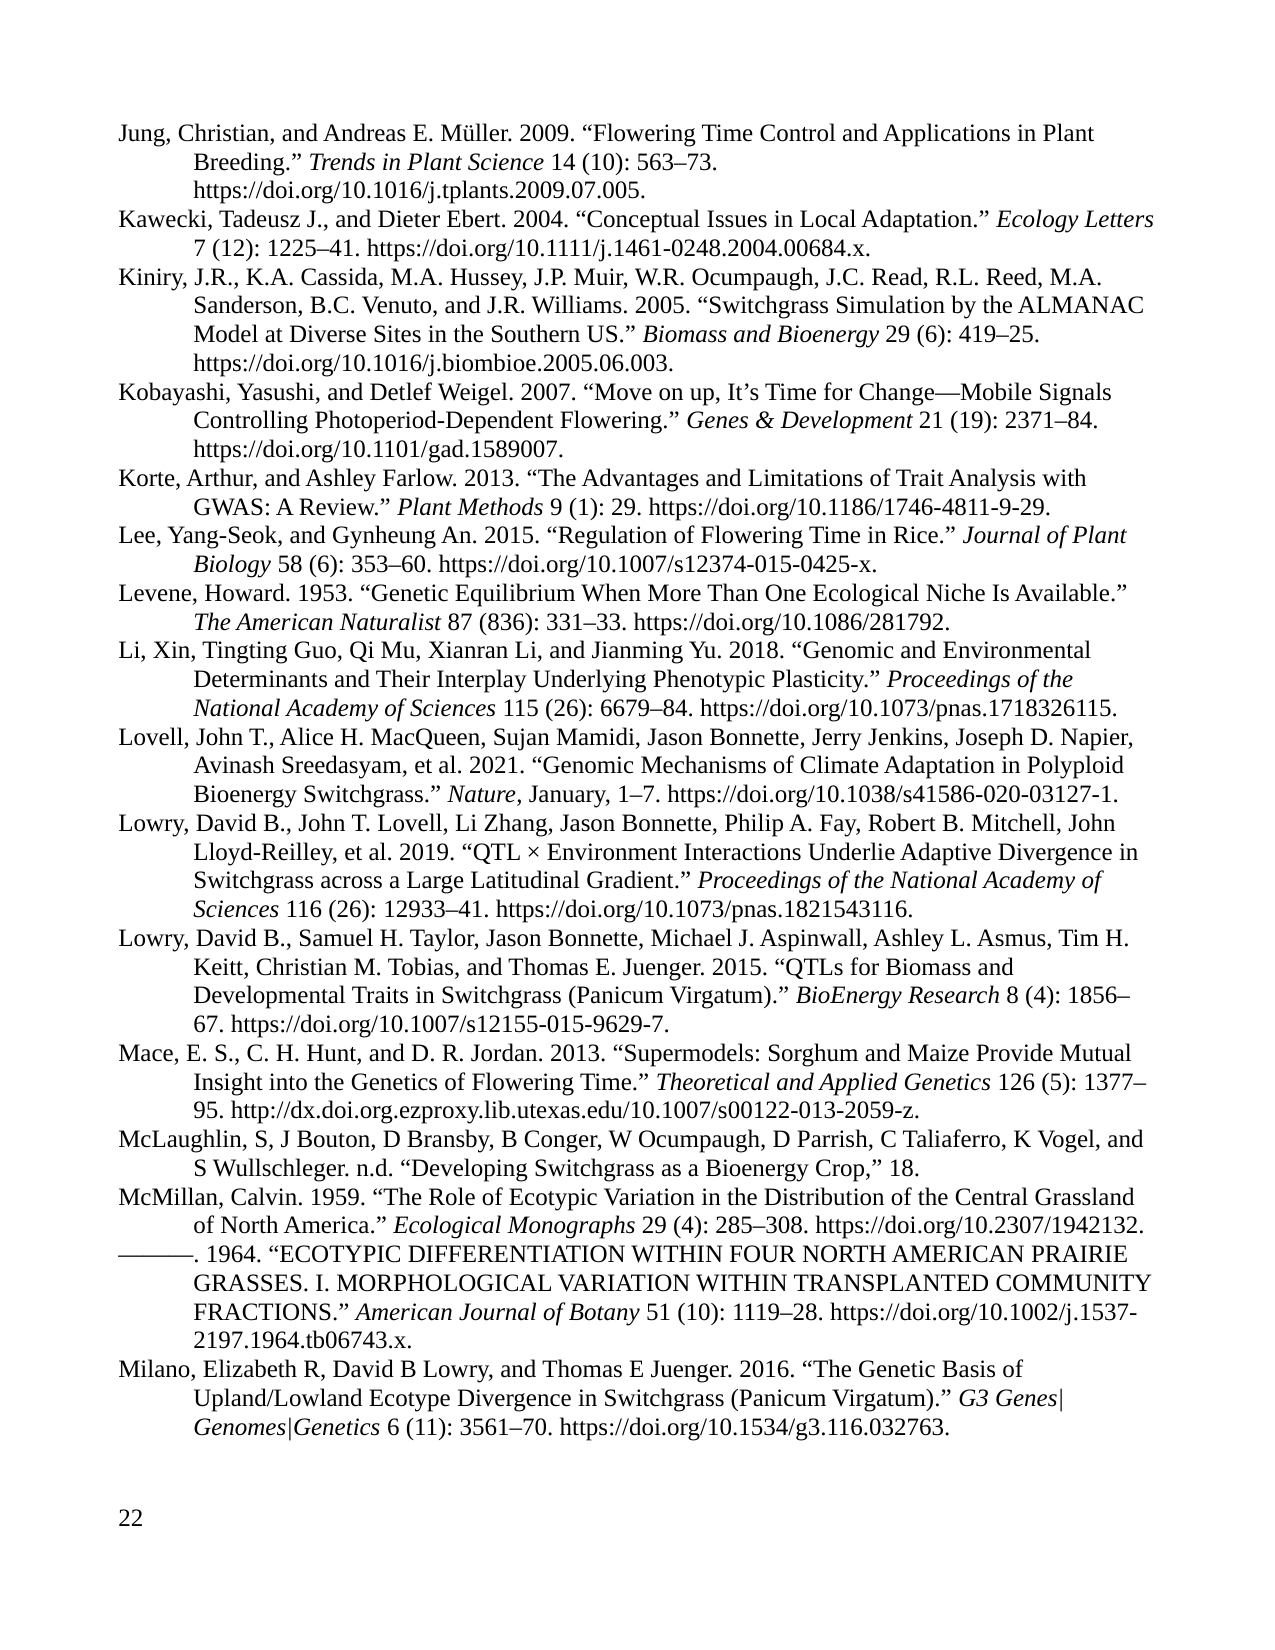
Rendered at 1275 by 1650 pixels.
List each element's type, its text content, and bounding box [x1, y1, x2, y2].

text Korte, Arthur, and Ashley Farlow. 2013. “The Advantages and Limitations of Trait Analysis with GWAS: A Review.” Plant Methods 9 (1): 29. https://doi.org/10.1186/1746-4811-9-29. [118, 463, 1157, 521]
text Kawecki, Tadeusz J., and Dieter Ebert. 2004. “Conceptual Issues in Local Adaptation.” Ecology Letters 7 (12): 1225–41. https://doi.org/10.1111/j.1461-0248.2004.00684.x. [118, 204, 1157, 262]
text Levene, Howard. 1953. “Genetic Equilibrium When More Than One Ecological Niche Is Available.” The American Naturalist 87 (836): 331–33. https://doi.org/10.1086/281792. [118, 578, 1157, 636]
text McLaughlin, S, J Bouton, D Bransby, B Conger, W Ocumpaugh, D Parrish, C Taliaferro, K Vogel, and S Wullschleger. n.d. “Developing Switchgrass as a Bioenergy Crop,” 18. [118, 1124, 1157, 1182]
text ———. 1964. “ECOTYPIC DIFFERENTIATION WITHIN FOUR NORTH AMERICAN PRAIRIE GRASSES. I. MORPHOLOGICAL VARIATION WITHIN TRANSPLANTED COMMUNITY FRACTIONS.” American Journal of Botany 51 (10): 1119–28. https://doi.org/10.1002/j.1537-2197.1964.tb06743.x. [118, 1239, 1157, 1354]
text Kiniry, J.R., K.A. Cassida, M.A. Hussey, J.P. Muir, W.R. Ocumpaugh, J.C. Read, R.L. Reed, M.A. Sanderson, B.C. Venuto, and J.R. Williams. 2005. “Switchgrass Simulation by the ALMANAC Model at Diverse Sites in the Southern US.” Biomass and Bioenergy 29 (6): 419–25. https://doi.org/10.1016/j.biombioe.2005.06.003. [118, 262, 1157, 377]
text Jung, Christian, and Andreas E. Müller. 2009. “Flowering Time Control and Applications in Plant Breeding.” Trends in Plant Science 14 (10): 563–73. https://doi.org/10.1016/j.tplants.2009.07.005. [118, 118, 1157, 204]
text Lee, Yang-Seok, and Gynheung An. 2015. “Regulation of Flowering Time in Rice.” Journal of Plant Biology 58 (6): 353–60. https://doi.org/10.1007/s12374-015-0425-x. [118, 521, 1157, 578]
text Li, Xin, Tingting Guo, Qi Mu, Xianran Li, and Jianming Yu. 2018. “Genomic and Environmental Determinants and Their Interplay Underlying Phenotypic Plasticity.” Proceedings of the National Academy of Sciences 115 (26): 6679–84. https://doi.org/10.1073/pnas.1718326115. [118, 636, 1157, 722]
text Milano, Elizabeth R, David B Lowry, and Thomas E Juenger. 2016. “The Genetic Basis of Upland/Lowland Ecotype Divergence in Switchgrass (Panicum Virgatum).” G3 Genes|Genomes|Genetics 6 (11): 3561–70. https://doi.org/10.1534/g3.116.032763. [118, 1354, 1157, 1441]
text Lovell, John T., Alice H. MacQueen, Sujan Mamidi, Jason Bonnette, Jerry Jenkins, Joseph D. Napier, Avinash Sreedasyam, et al. 2021. “Genomic Mechanisms of Climate Adaptation in Polyploid Bioenergy Switchgrass.” Nature, January, 1–7. https://doi.org/10.1038/s41586-020-03127-1. [118, 722, 1157, 808]
text McMillan, Calvin. 1959. “The Role of Ecotypic Variation in the Distribution of the Central Grassland of North America.” Ecological Monographs 29 (4): 285–308. https://doi.org/10.2307/1942132. [118, 1182, 1157, 1239]
text Lowry, David B., John T. Lovell, Li Zhang, Jason Bonnette, Philip A. Fay, Robert B. Mitchell, John Lloyd-Reilley, et al. 2019. “QTL × Environment Interactions Underlie Adaptive Divergence in Switchgrass across a Large Latitudinal Gradient.” Proceedings of the National Academy of Sciences 116 (26): 12933–41. https://doi.org/10.1073/pnas.1821543116. [118, 808, 1157, 923]
text Kobayashi, Yasushi, and Detlef Weigel. 2007. “Move on up, It’s Time for Change—Mobile Signals Controlling Photoperiod-Dependent Flowering.” Genes & Development 21 (19): 2371–84. https://doi.org/10.1101/gad.1589007. [118, 377, 1157, 463]
text Mace, E. S., C. H. Hunt, and D. R. Jordan. 2013. “Supermodels: Sorghum and Maize Provide Mutual Insight into the Genetics of Flowering Time.” Theoretical and Applied Genetics 126 (5): 1377–95. http://dx.doi.org.ezproxy.lib.utexas.edu/10.1007/s00122-013-2059-z. [118, 1038, 1157, 1124]
text Lowry, David B., Samuel H. Taylor, Jason Bonnette, Michael J. Aspinwall, Ashley L. Asmus, Tim H. Keitt, Christian M. Tobias, and Thomas E. Juenger. 2015. “QTLs for Biomass and Developmental Traits in Switchgrass (Panicum Virgatum).” BioEnergy Research 8 (4): 1856–67. https://doi.org/10.1007/s12155-015-9629-7. [118, 923, 1157, 1038]
